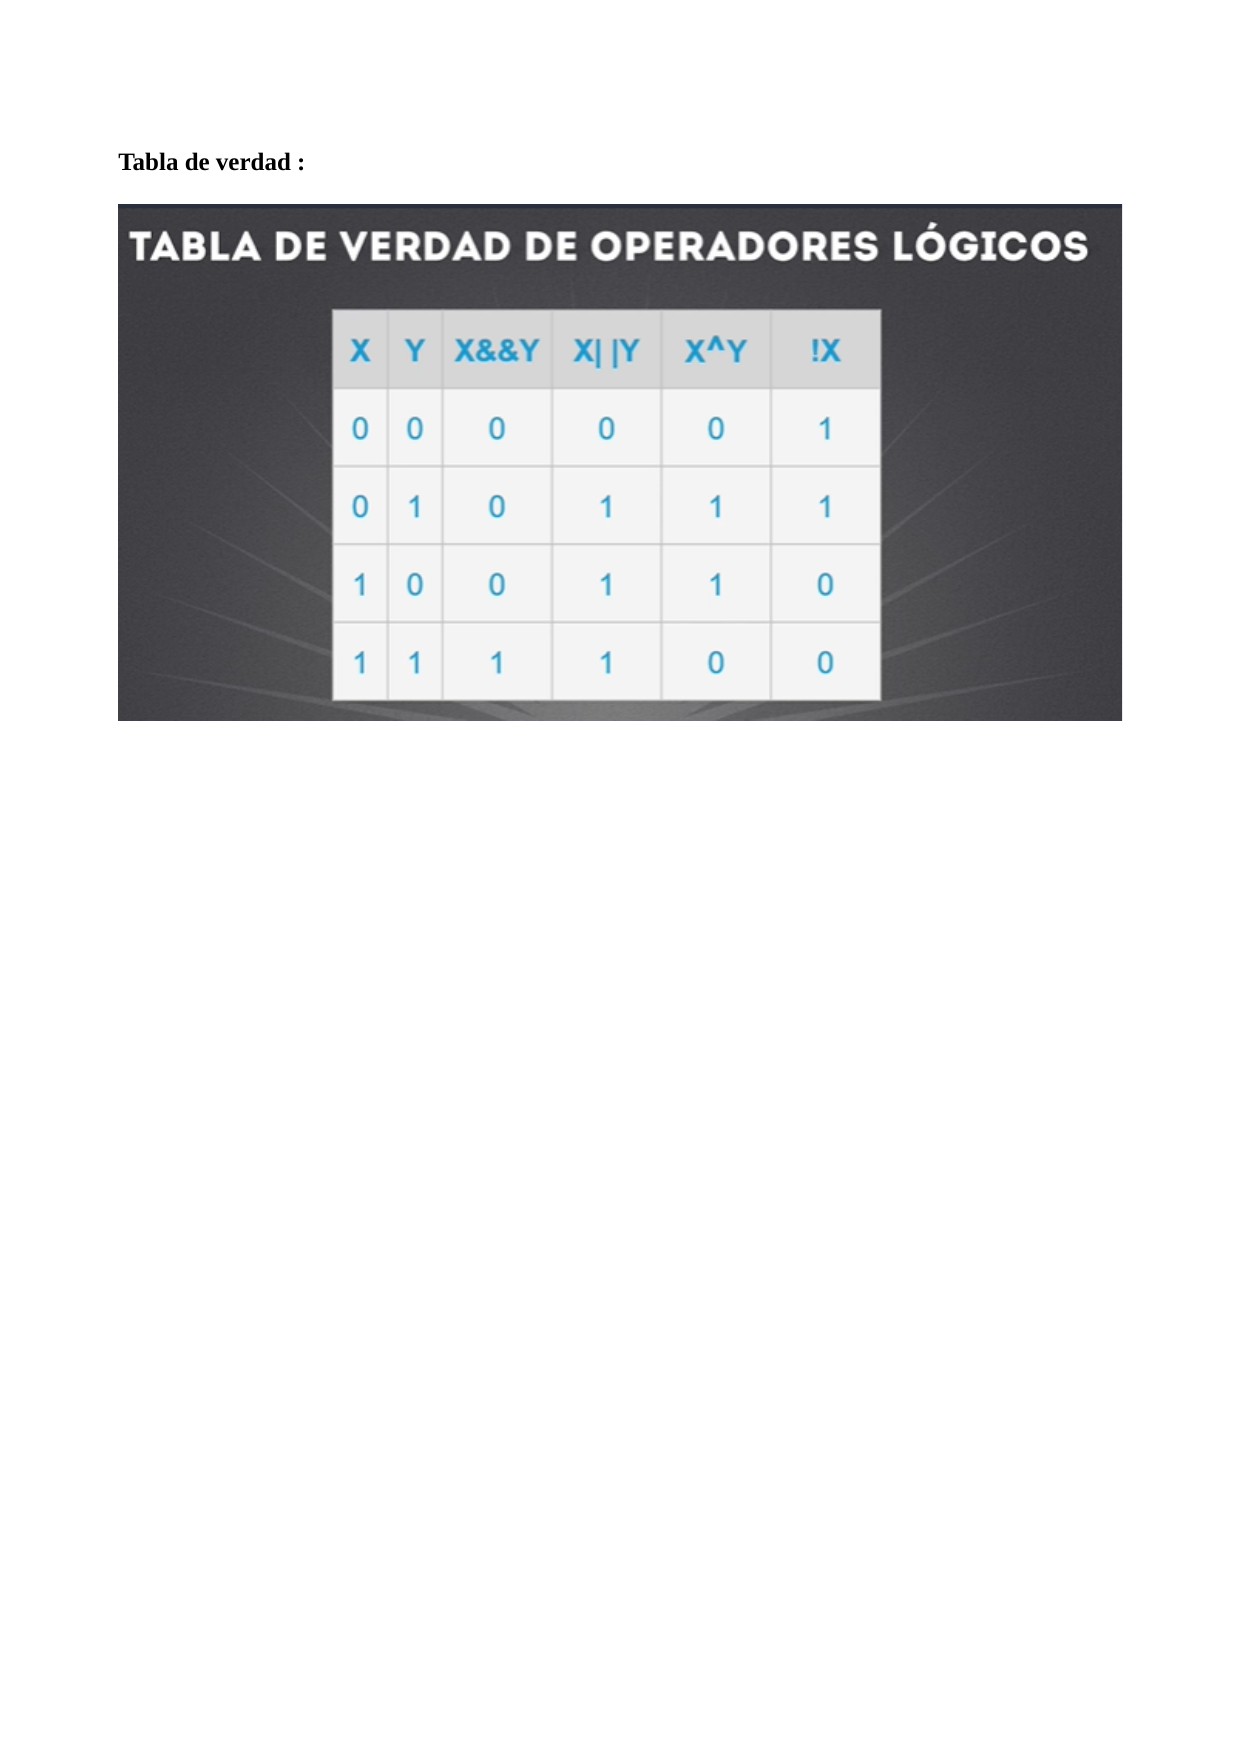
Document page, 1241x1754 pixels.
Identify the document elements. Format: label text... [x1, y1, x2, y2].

picture [118, 204, 1123, 721]
text Tabla de verdad : [118, 147, 1122, 176]
